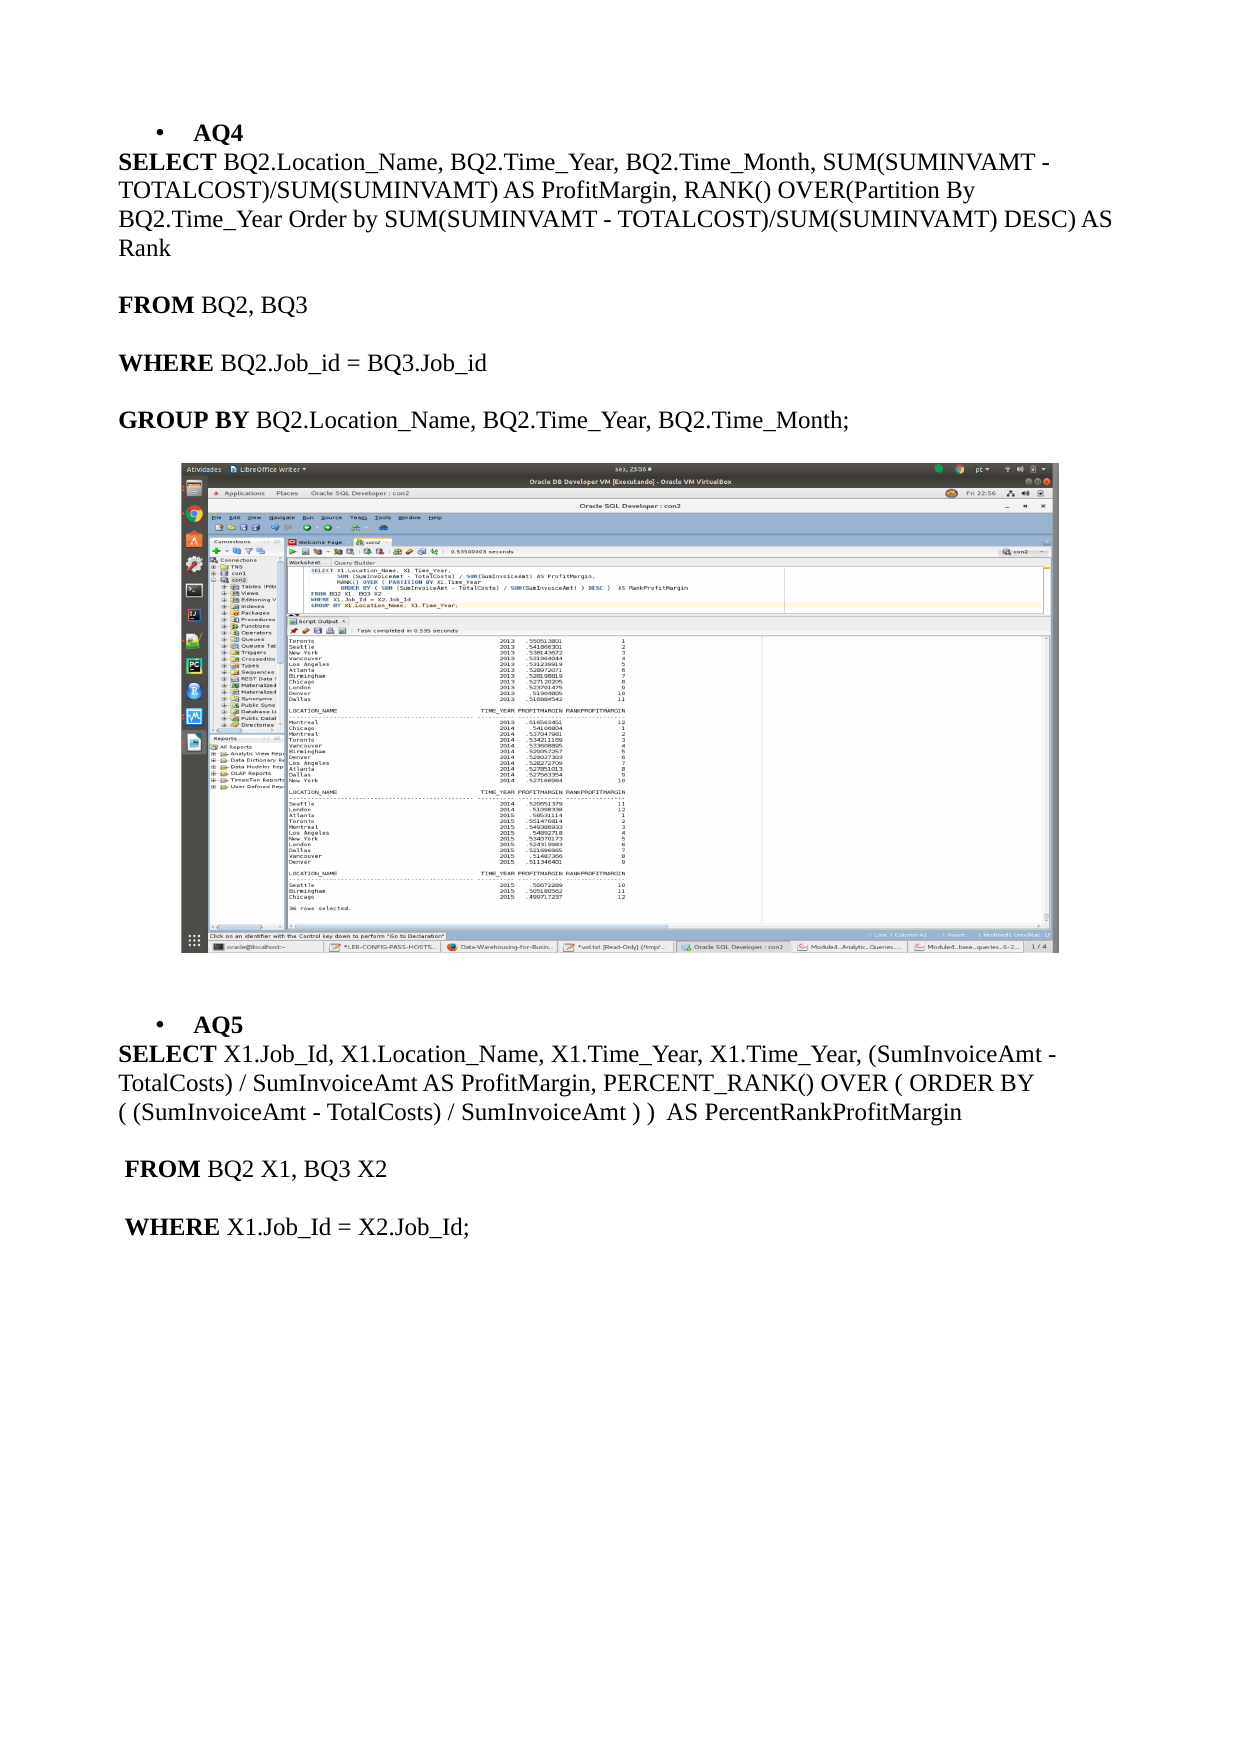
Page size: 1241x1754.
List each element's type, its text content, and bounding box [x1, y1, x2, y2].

text FROM BQ2 X1, BQ3 X2 [118, 1154, 1122, 1183]
text SELECT BQ2.Location_Name, BQ2.Time_Year, BQ2.Time_Month, SUM(SUMINVAMT - TOTALCOST)/SUM(SUMINVAMT) AS ProfitMargin, RANK() OVER(Partition By BQ2.Time_Year Order by SUM(SUMINVAMT - TOTALCOST)/SUM(SUMINVAMT) DESC) AS Rank [118, 147, 1122, 262]
text WHERE BQ2.Job_id = BQ3.Job_id [118, 348, 1122, 377]
list AQ4 [156, 118, 1122, 147]
text WHERE X1.Job_Id = X2.Job_Id; [118, 1212, 1122, 1240]
text FROM BQ2, BQ3 [118, 291, 1122, 319]
list AQ5 [156, 1010, 1122, 1039]
text GROUP BY BQ2.Location_Name, BQ2.Time_Year, BQ2.Time_Month; [118, 406, 1122, 434]
text SELECT X1.Job_Id, X1.Location_Name, X1.Time_Year, X1.Time_Year, (SumInvoiceAmt - TotalCosts) / SumInvoiceAmt AS ProfitMargin, PERCENT_RANK() OVER ( ORDER BY ( (SumInvoiceAmt - TotalCosts) / SumInvoiceAmt ) ) AS PercentRankProfitMargin [118, 1039, 1122, 1125]
